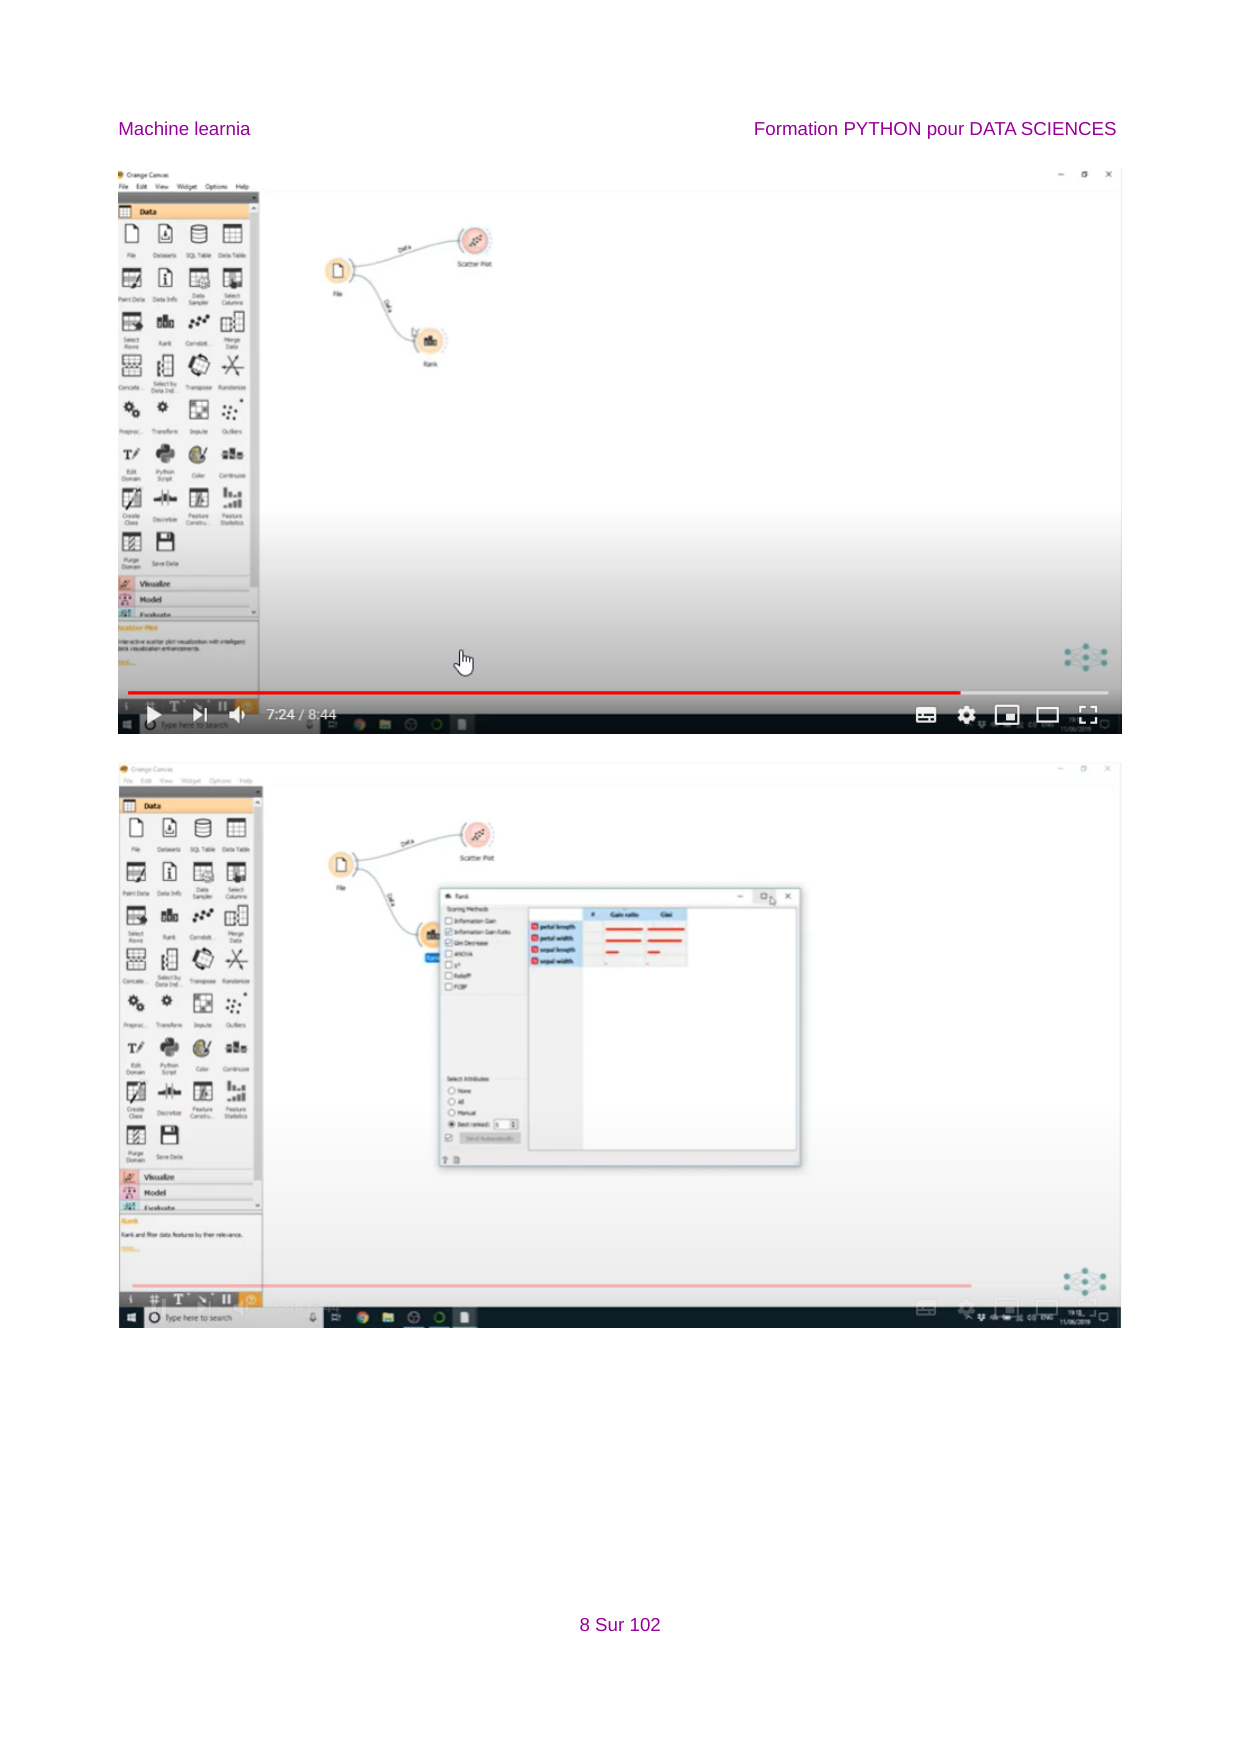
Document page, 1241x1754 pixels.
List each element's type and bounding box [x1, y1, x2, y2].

picture [118, 169, 1122, 734]
picture [118, 762, 1122, 1328]
